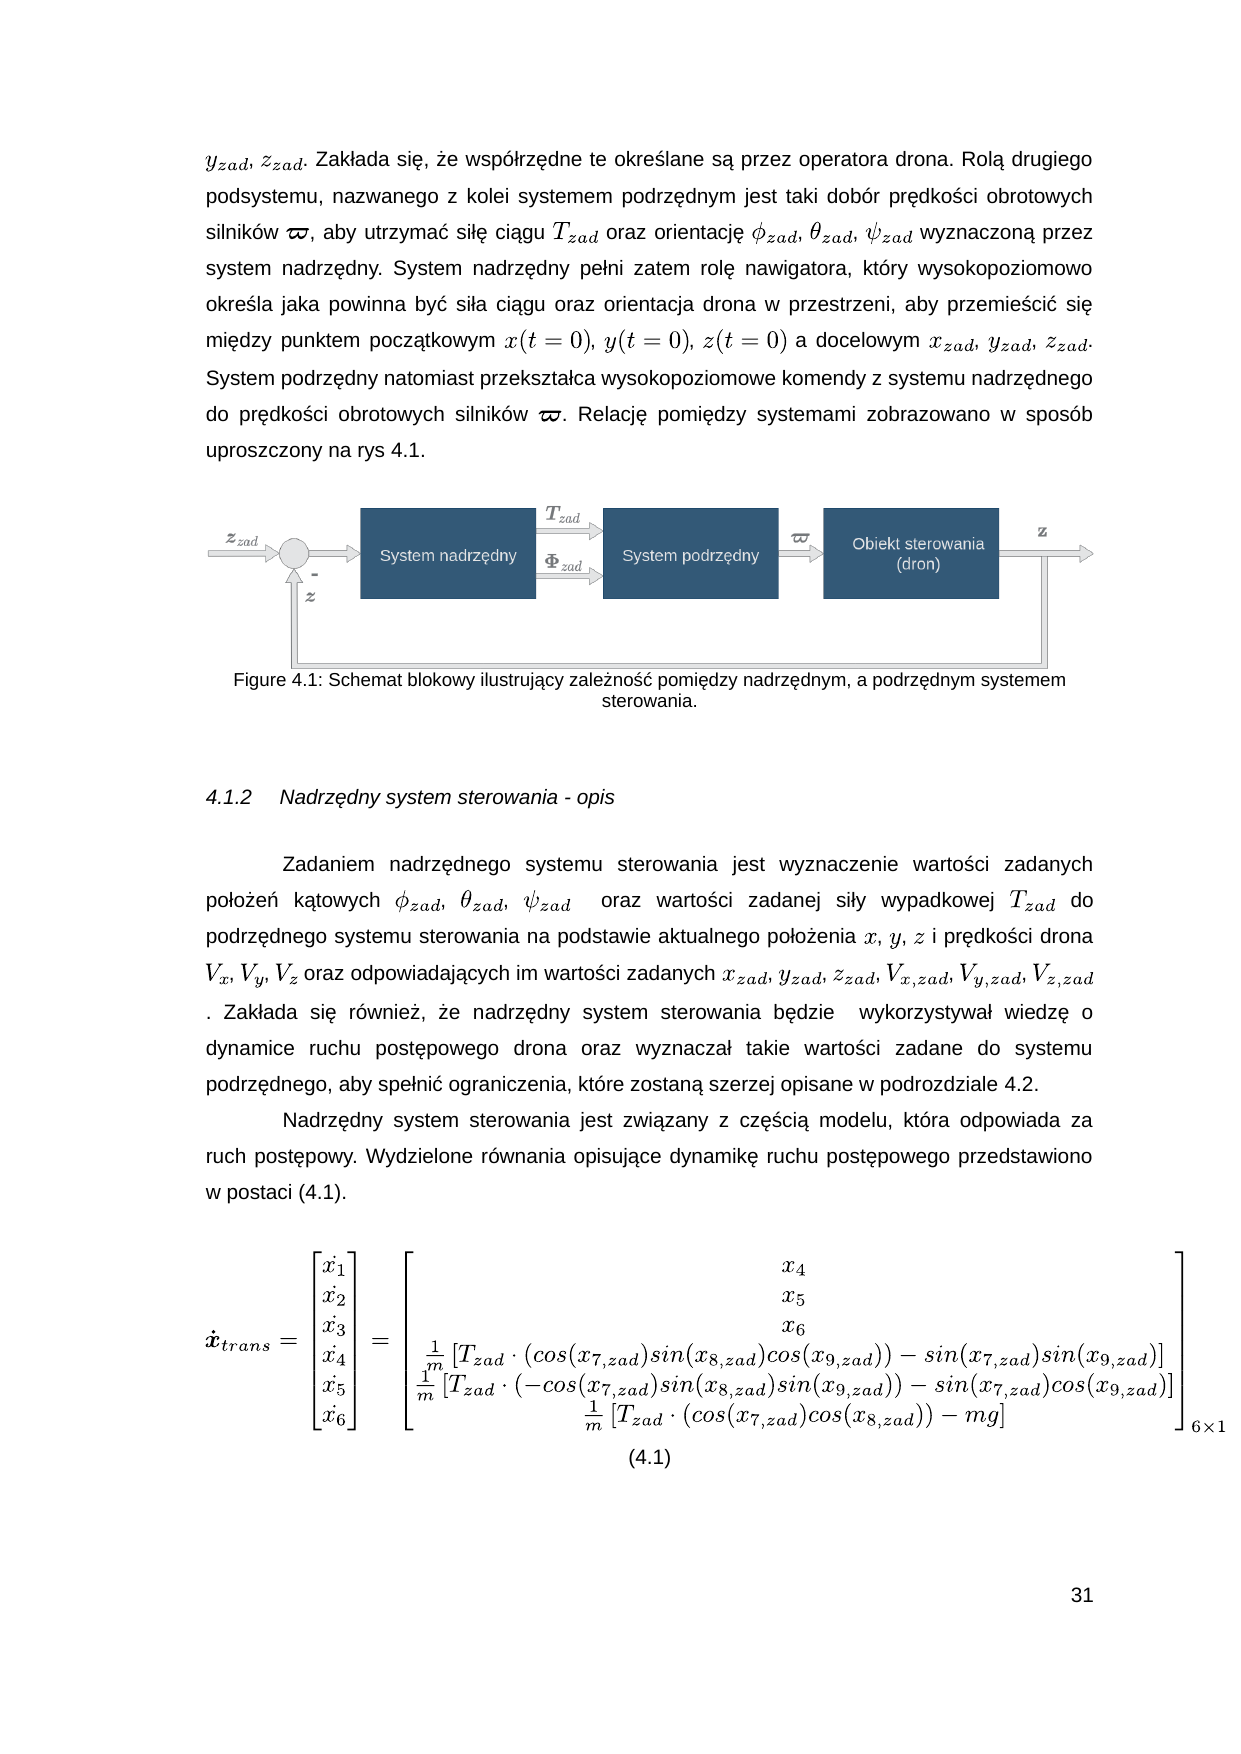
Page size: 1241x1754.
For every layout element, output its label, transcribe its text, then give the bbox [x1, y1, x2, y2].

text [206, 1215, 1093, 1252]
subtitle Nadrzędny system sterowania - opis [206, 785, 1093, 809]
picture [205, 486, 1094, 669]
text Nadrzędny system sterowania jest związany z częścią modelu, która odpowiada za ruch postępowy. Wydzielone równania opisujące dynamikę ruchu postępowego przedstawiono w postaci (4.1). [206, 1108, 1093, 1203]
text Figure 4.1: Schemat blokowy ilustrujący zależność pomiędzy nadrzędnym, a podrzędnym systemem sterowania. [206, 669, 1093, 712]
text (4.1) [206, 1432, 1093, 1468]
text , . Zakłada się, że współrzędne te określane są przez operatora drona. Rolą drugiego podsystemu, nazwanego z kolei systemem podrzędnym jest taki dobór prędkości obrotowych silników , aby utrzymać siłę ciągu oraz orientację , , wyznaczoną przez system nadrzędny. System nadrzędny pełni zatem rolę nawigatora, który wysokopoziomowo określa jaka powinna być siła ciągu oraz orientacja drona w przestrzeni, aby przemieścić się między punktem początkowym , , a docelowym , , . System podrzędny natomiast przekształca wysokopoziomowe komendy z systemu nadrzędnego do prędkości obrotowych silników . Relację pomiędzy systemami zobrazowano w sposób uproszczony na rys 4.1. [206, 147, 1093, 462]
text Zadaniem nadrzędnego systemu sterowania jest wyznaczenie wartości zadanych położeń kątowych , , oraz wartości zadanej siły wypadkowej do podrzędnego systemu sterowania na podstawie aktualnego położenia , , i prędkości drona , , oraz odpowiadających im wartości zadanych , , , , , . Zakłada się również, że nadrzędny system sterowania będzie wykorzystywał wiedzę o dynamice ruchu postępowego drona oraz wyznaczał takie wartości zadane do systemu podrzędnego, aby spełnić ograniczenia, które zostaną szerzej opisane w podrozdziale 4.2. [206, 852, 1093, 1096]
